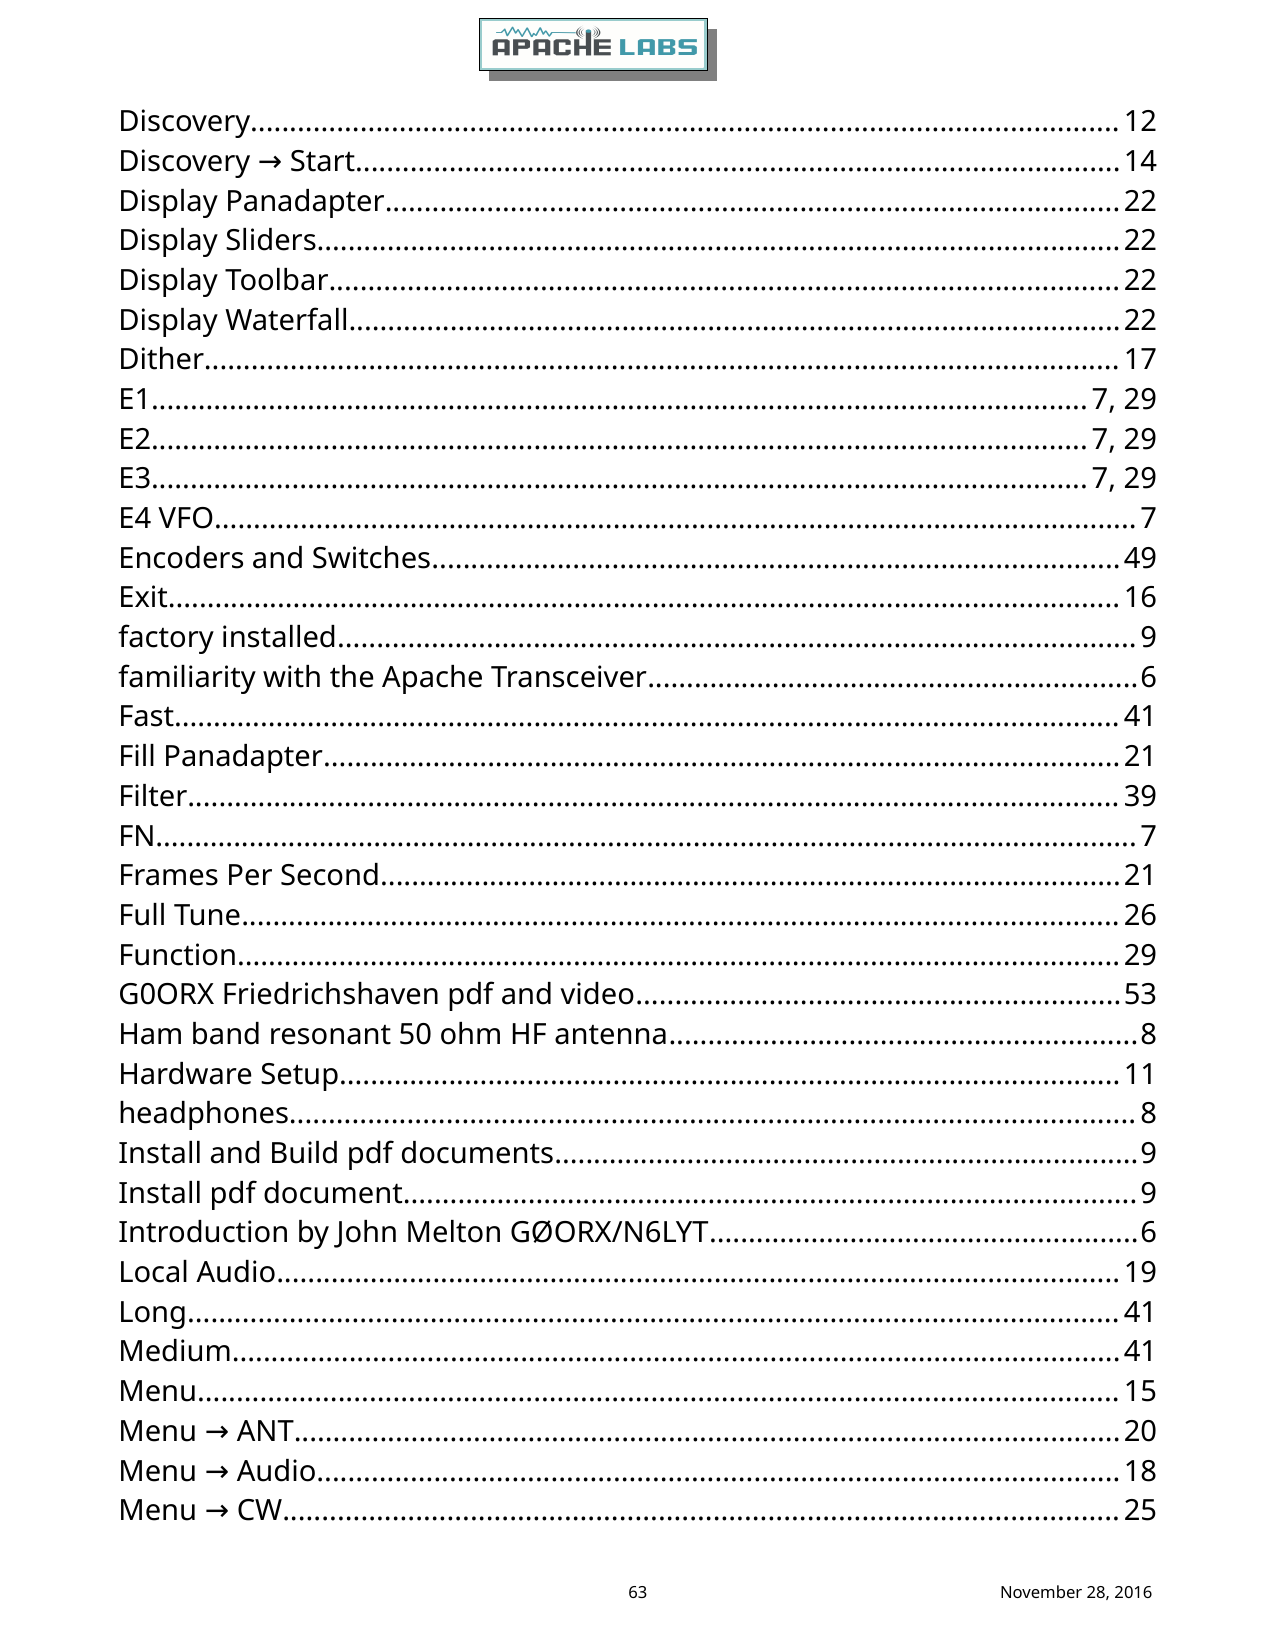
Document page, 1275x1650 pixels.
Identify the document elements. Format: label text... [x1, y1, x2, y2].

text Display Panadapter 22 [118, 180, 1157, 219]
text E4 VFO 7 [118, 497, 1157, 537]
text Introduction by John Melton GØORX/N6LYT 6 [118, 1212, 1157, 1251]
text Exit 16 [118, 577, 1157, 616]
text factory installed 9 [118, 616, 1157, 656]
text Display Toolbar 22 [118, 259, 1157, 299]
text Medium 41 [118, 1331, 1157, 1370]
text Install and Build pdf documents 9 [118, 1132, 1157, 1172]
text Local Audio 19 [118, 1251, 1157, 1291]
text E2 7, 29 [118, 418, 1157, 458]
text Hardware Setup 11 [118, 1053, 1157, 1093]
text Menu → ANT 20 [118, 1410, 1157, 1450]
text Full Tune 26 [118, 894, 1157, 934]
text Menu 15 [118, 1370, 1157, 1410]
text Install pdf document 9 [118, 1172, 1157, 1212]
text Display Waterfall 22 [118, 299, 1157, 338]
text Ham band resonant 50 ohm HF antenna 8 [118, 1013, 1157, 1053]
text Encoders and Switches 49 [118, 537, 1157, 577]
text Menu → CW 25 [118, 1489, 1157, 1529]
text Dither 17 [118, 338, 1157, 378]
text familiarity with the Apache Transceiver 6 [118, 656, 1157, 696]
text Function 29 [118, 934, 1157, 973]
text Long 41 [118, 1291, 1157, 1331]
text Discovery 12 [118, 100, 1157, 140]
text Fill Panadapter 21 [118, 735, 1157, 775]
text headphones 8 [118, 1093, 1157, 1132]
text Menu → Audio 18 [118, 1450, 1157, 1489]
text Discovery → Start 14 [118, 140, 1157, 180]
text Filter 39 [118, 775, 1157, 815]
text Display Sliders 22 [118, 219, 1157, 259]
text E1 7, 29 [118, 378, 1157, 418]
text Frames Per Second 21 [118, 854, 1157, 894]
text Fast 41 [118, 696, 1157, 735]
text E3 7, 29 [118, 458, 1157, 497]
text FN 7 [118, 815, 1157, 854]
text G0ORX Friedrichshaven pdf and video 53 [118, 973, 1157, 1013]
picture [482, 21, 704, 68]
